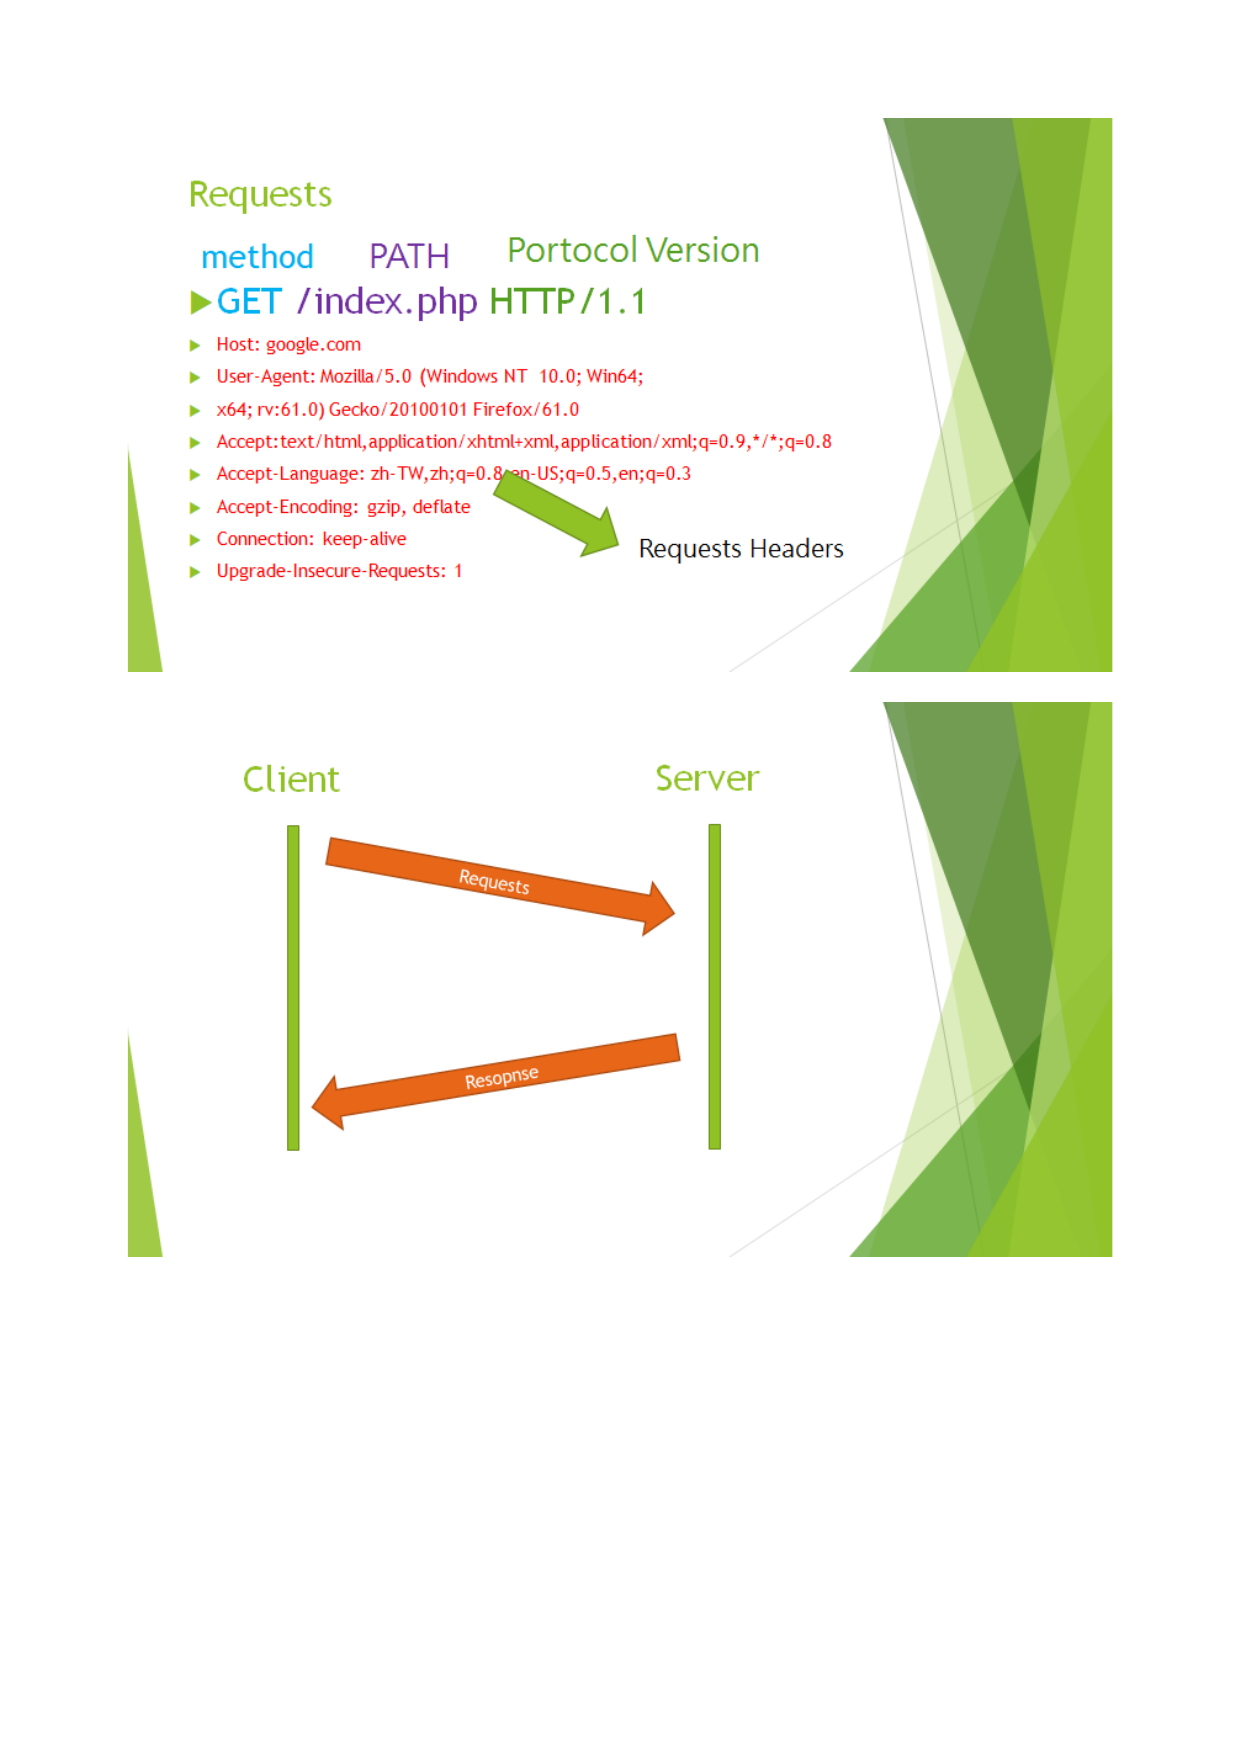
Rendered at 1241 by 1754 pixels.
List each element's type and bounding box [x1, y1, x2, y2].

picture [127, 702, 1113, 1257]
picture [127, 118, 1113, 672]
